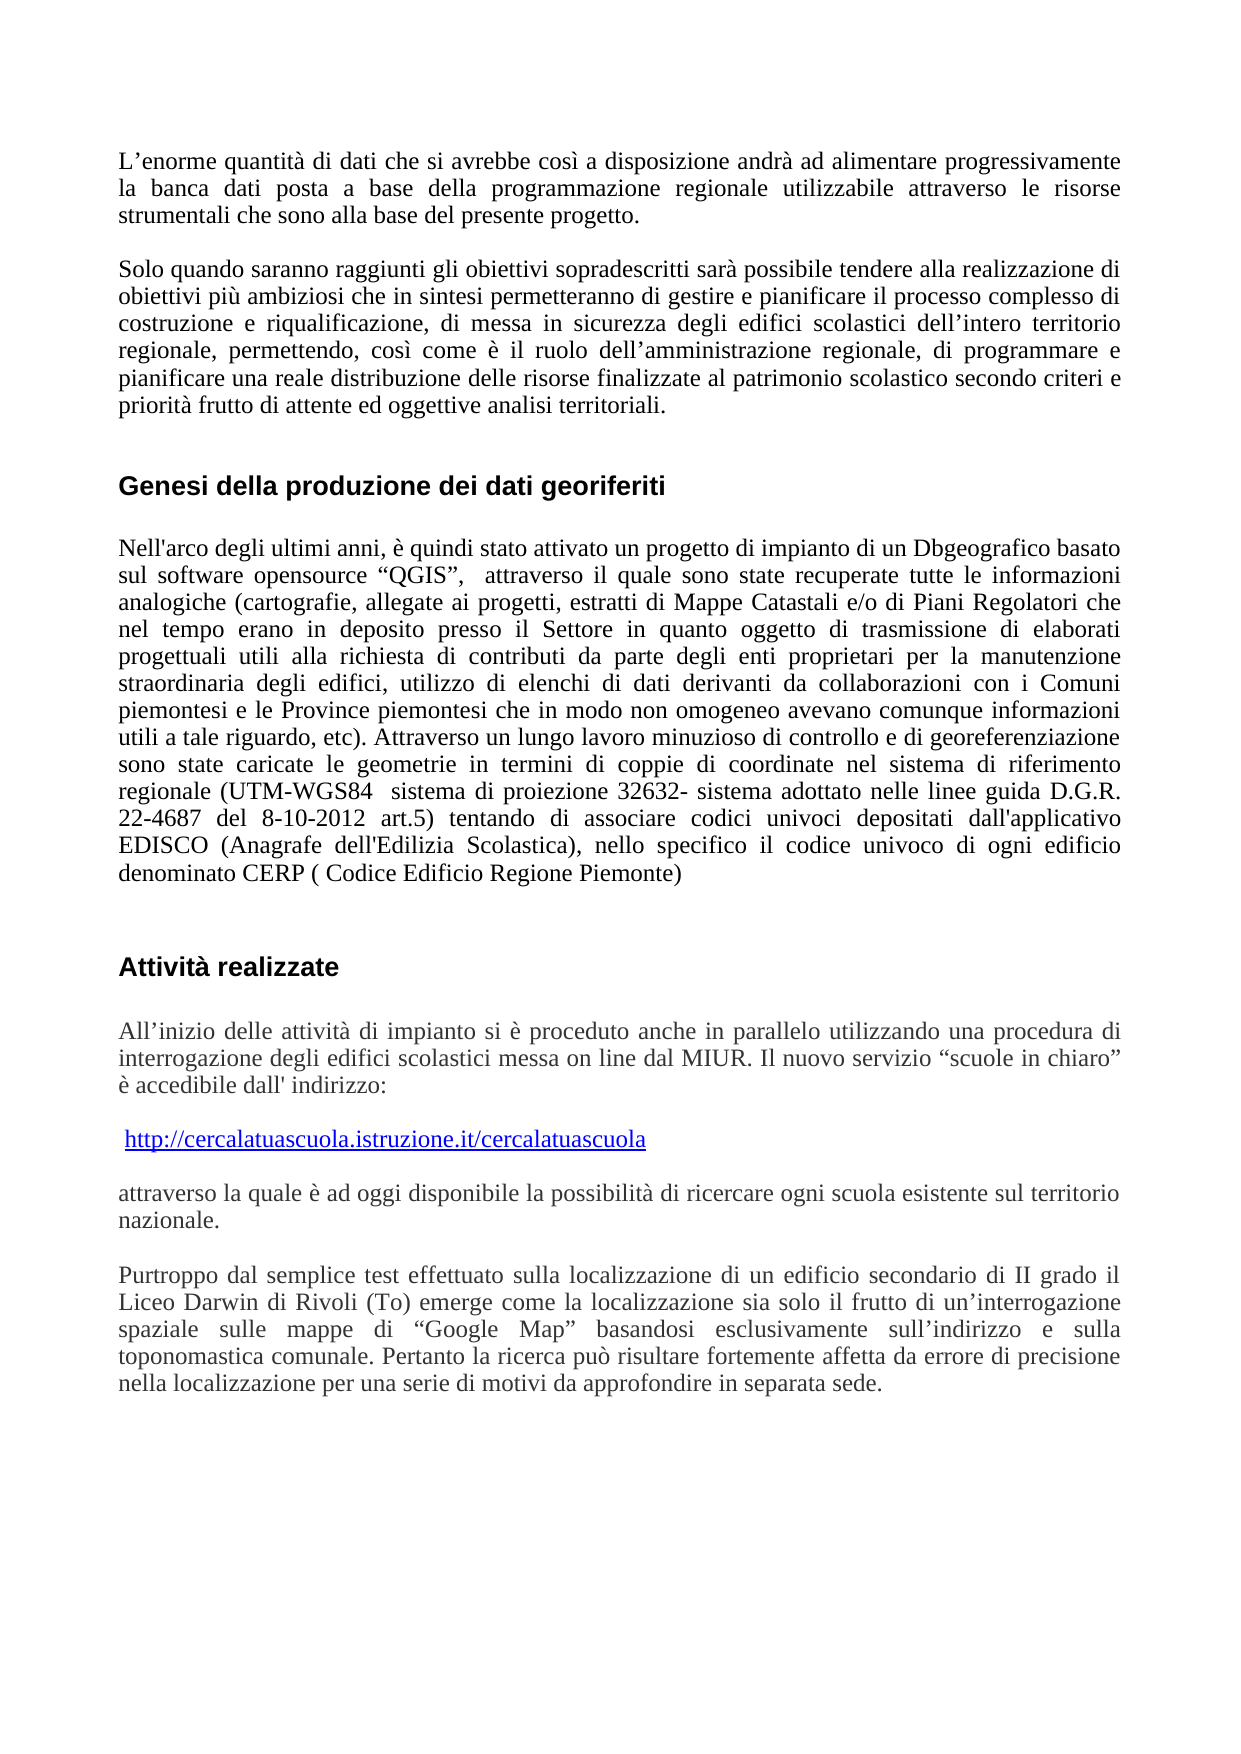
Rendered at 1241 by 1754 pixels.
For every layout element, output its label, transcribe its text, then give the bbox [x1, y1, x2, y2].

subtitle Genesi della produzione dei dati georiferiti [118, 470, 1122, 501]
text L’enorme quantità di dati che si avrebbe così a disposizione andrà ad alimentare progressivamente la banca dati posta a base della programmazione regionale utilizzabile attraverso le risorse strumentali che sono alla base del presente progetto. [118, 148, 1122, 229]
text Solo quando saranno raggiunti gli obiettivi sopradescritti sarà possibile tendere alla realizzazione di obiettivi più ambiziosi che in sintesi permetteranno di gestire e pianificare il processo complesso di costruzione e riqualificazione, di messa in sicurezza degli edifici scolastici dell’intero territorio regionale, permettendo, così come è il ruolo dell’amministrazione regionale, di programmare e pianificare una reale distribuzione delle risorse finalizzate al patrimonio scolastico secondo criteri e priorità frutto di attente ed oggettive analisi territoriali. [118, 256, 1122, 418]
text All’inizio delle attività di impianto si è proceduto anche in parallelo utilizzando una procedura di interrogazione degli edifici scolastici messa on line dal MIUR. Il nuovo servizio “scuole in chiaro” è accedibile dall' indirizzo: [118, 1018, 1122, 1099]
subtitle Attività realizzate [118, 951, 1122, 983]
text http://cercalatuascuola.istruzione.it/cercalatuascuola [118, 1126, 1122, 1153]
text Purtroppo dal semplice test effettuato sulla localizzazione di un edificio secondario di II grado il Liceo Darwin di Rivoli (To) emerge come la localizzazione sia solo il frutto di un’interrogazione spaziale sulle mappe di “Google Map” basandosi esclusivamente sull’indirizzo e sulla toponomastica comunale. Pertanto la ricerca può risultare fortemente affetta da errore di precisione nella localizzazione per una serie di motivi da approfondire in separata sede. [118, 1261, 1122, 1397]
text Nell'arco degli ultimi anni, è quindi stato attivato un progetto di impianto di un Dbgeografico basato sul software opensource “QGIS”, attraverso il quale sono state recuperate tutte le informazioni analogiche (cartografie, allegate ai progetti, estratti di Mappe Catastali e/o di Piani Regolatori che nel tempo erano in deposito presso il Settore in quanto oggetto di trasmissione di elaborati progettuali utili alla richiesta di contributi da parte degli enti proprietari per la manutenzione straordinaria degli edifici, utilizzo di elenchi di dati derivanti da collaborazioni con i Comuni piemontesi e le Province piemontesi che in modo non omogeneo avevano comunque informazioni utili a tale riguardo, etc). Attraverso un lungo lavoro minuzioso di controllo e di georeferenziazione sono state caricate le geometrie in termini di coppie di coordinate nel sistema di riferimento regionale (UTM-WGS84 ­ sistema di proiezione 32632- sistema adottato nelle linee guida D.G.R. 22-4687 del 8-10-2012 art.5) tentando di associare codici univoci depositati dall'applicativo EDISCO (Anagrafe dell'Edilizia Scolastica), nello specifico il codice univoco di ogni edificio denominato CERP ( Codice Edificio Regione Piemonte) [118, 534, 1122, 886]
text attraverso la quale è ad oggi disponibile la possibilità di ricercare ogni scuola esistente sul territorio nazionale. [118, 1180, 1122, 1234]
